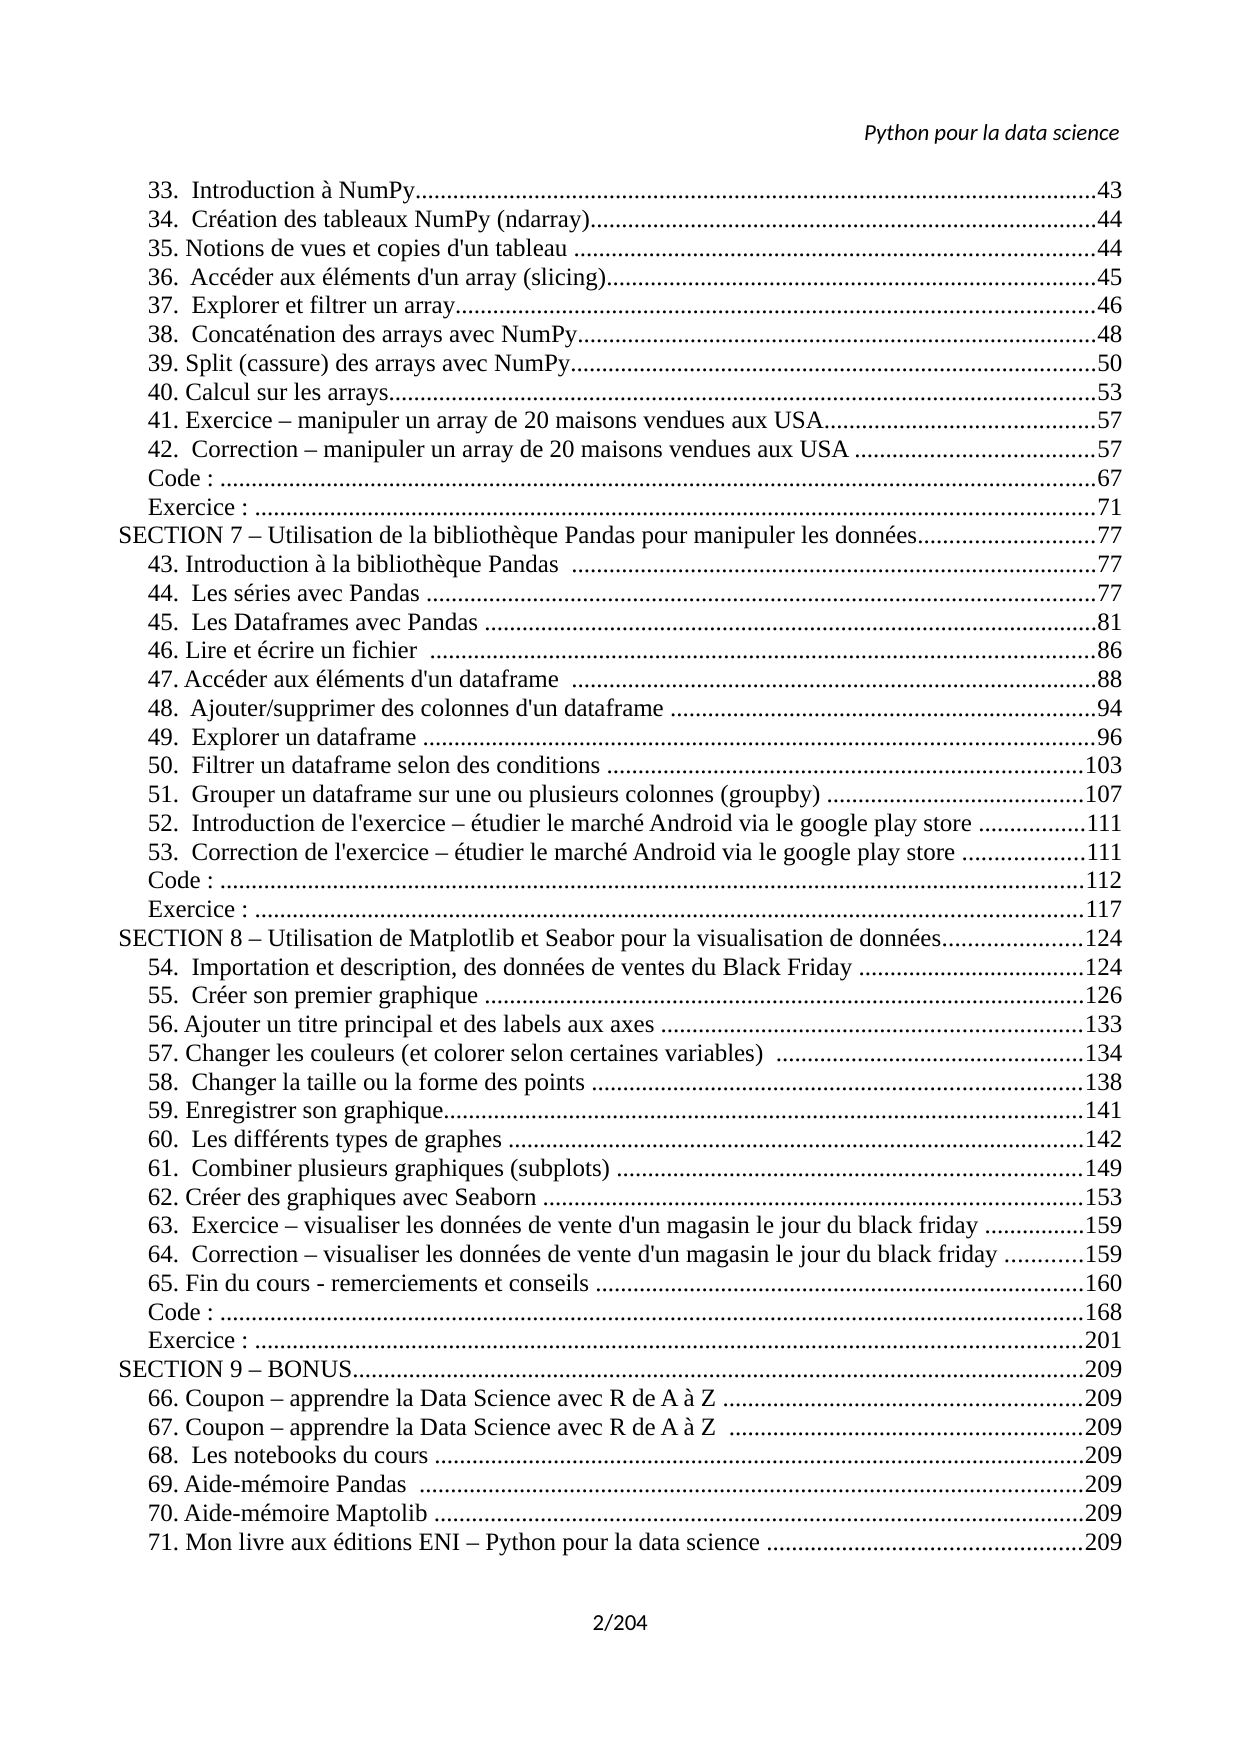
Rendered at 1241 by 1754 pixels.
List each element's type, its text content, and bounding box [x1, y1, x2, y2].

text 56. Ajouter un titre principal et des labels aux axes 133 [148, 1009, 1122, 1038]
text SECTION 9 – BONUS 209 [118, 1354, 1122, 1383]
text 44. Les séries avec Pandas 77 [148, 578, 1122, 607]
text 59. Enregistrer son graphique 141 [148, 1096, 1122, 1124]
text 58. Changer la taille ou la forme des points 138 [148, 1067, 1122, 1096]
text 35. Notions de vues et copies d'un tableau 44 [148, 233, 1122, 262]
text 39. Split (cassure) des arrays avec NumPy 50 [148, 348, 1122, 377]
text 34. Création des tableaux NumPy (ndarray) 44 [148, 204, 1122, 233]
text SECTION 8 – Utilisation de Matplotlib et Seabor pour la visualisation de données 124 [118, 923, 1122, 952]
text 42. Correction – manipuler un array de 20 maisons vendues aux USA 57 [148, 434, 1122, 463]
text Code : 67 [148, 463, 1122, 492]
text 70. Aide-mémoire Maptolib 209 [148, 1498, 1122, 1527]
text 68. Les notebooks du cours 209 [148, 1441, 1122, 1469]
text 66. Coupon – apprendre la Data Science avec R de A à Z 209 [148, 1383, 1122, 1412]
text Exercice : 71 [148, 492, 1122, 521]
text 49. Explorer un dataframe 96 [148, 722, 1122, 751]
text SECTION 7 – Utilisation de la bibliothèque Pandas pour manipuler les données 77 [118, 521, 1122, 549]
text Exercice : 201 [148, 1326, 1122, 1354]
text 60. Les différents types de graphes 142 [148, 1124, 1122, 1153]
text 53. Correction de l'exercice – étudier le marché Android via le google play store 111 [148, 837, 1122, 866]
text 63. Exercice – visualiser les données de vente d'un magasin le jour du black friday 159 [148, 1211, 1122, 1239]
text 64. Correction – visualiser les données de vente d'un magasin le jour du black friday 159 [148, 1239, 1122, 1268]
text 45. Les Dataframes avec Pandas 81 [148, 607, 1122, 636]
text 48. Ajouter/supprimer des colonnes d'un dataframe 94 [148, 693, 1122, 722]
text 51. Grouper un dataframe sur une ou plusieurs colonnes (groupby) 107 [148, 779, 1122, 808]
text 50. Filtrer un dataframe selon des conditions 103 [148, 751, 1122, 779]
text 41. Exercice – manipuler un array de 20 maisons vendues aux USA 57 [148, 406, 1122, 434]
text 61. Combiner plusieurs graphiques (subplots) 149 [148, 1153, 1122, 1182]
text Exercice : 117 [148, 894, 1122, 923]
text 65. Fin du cours - remerciements et conseils 160 [148, 1268, 1122, 1297]
text 46. Lire et écrire un fichier 86 [148, 636, 1122, 664]
text 52. Introduction de l'exercice – étudier le marché Android via le google play store 111 [148, 808, 1122, 837]
text 36. Accéder aux éléments d'un array (slicing) 45 [148, 262, 1122, 291]
text 57. Changer les couleurs (et colorer selon certaines variables) 134 [148, 1038, 1122, 1067]
text 62. Créer des graphiques avec Seaborn 153 [148, 1182, 1122, 1211]
text 55. Créer son premier graphique 126 [148, 981, 1122, 1009]
text 71. Mon livre aux éditions ENI – Python pour la data science 209 [148, 1527, 1122, 1556]
text 40. Calcul sur les arrays 53 [148, 377, 1122, 406]
text 47. Accéder aux éléments d'un dataframe 88 [148, 664, 1122, 693]
text Code : 168 [148, 1297, 1122, 1326]
text 67. Coupon – apprendre la Data Science avec R de A à Z 209 [148, 1412, 1122, 1441]
text 33. Introduction à NumPy 43 [148, 176, 1122, 204]
text 54. Importation et description, des données de ventes du Black Friday 124 [148, 952, 1122, 981]
text 37. Explorer et filtrer un array 46 [148, 291, 1122, 319]
text 69. Aide-mémoire Pandas 209 [148, 1469, 1122, 1498]
text Code : 112 [148, 866, 1122, 894]
text 38. Concaténation des arrays avec NumPy 48 [148, 319, 1122, 348]
text 43. Introduction à la bibliothèque Pandas 77 [148, 549, 1122, 578]
